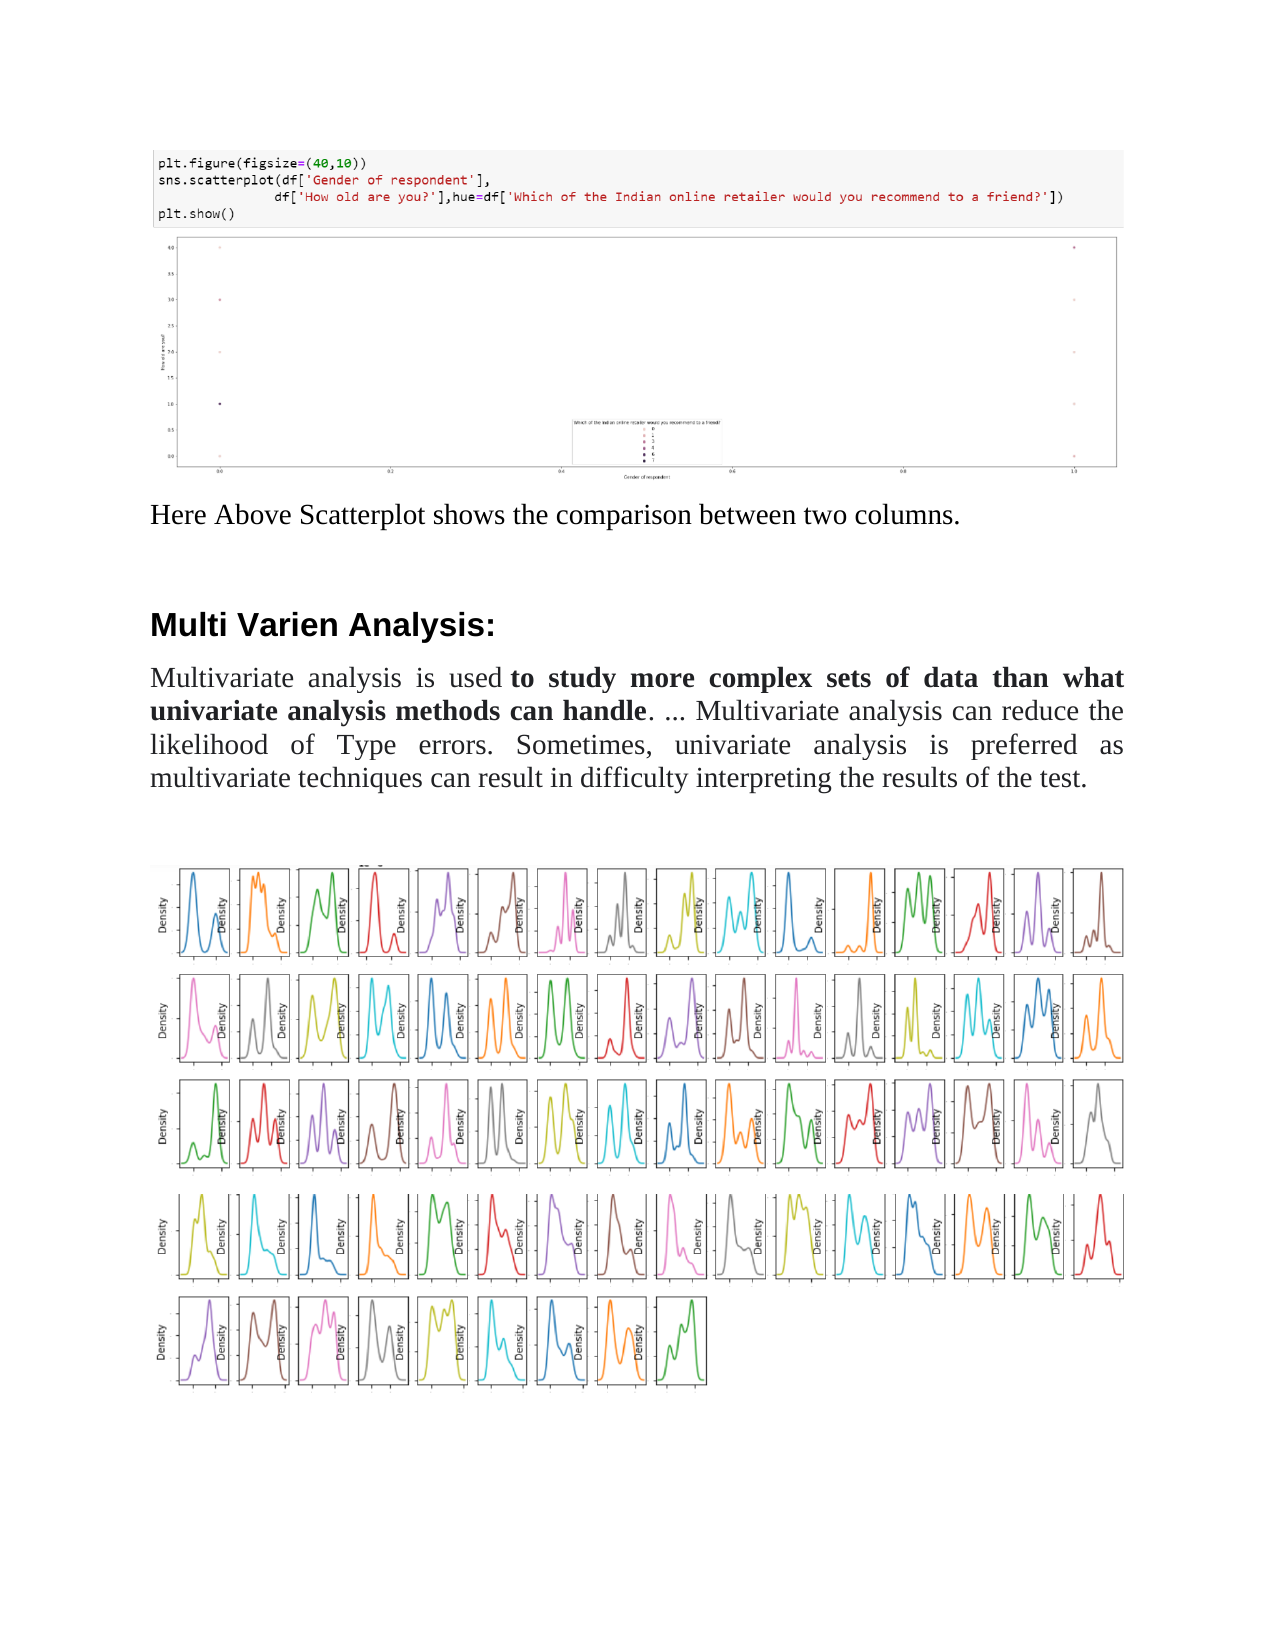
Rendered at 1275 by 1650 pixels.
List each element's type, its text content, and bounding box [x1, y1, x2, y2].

text Multi Varien Analysis: [150, 605, 1125, 643]
text Multivariate analysis is used to study more complex sets of data than what univariate analysis methods can handle. ... Multivariate analysis can reduce the likelihood of Type errors. Sometimes, univariate analysis is preferred as multivariate techniques can result in difficulty interpreting the results of the test. [150, 660, 1125, 794]
text Here Above Scatterplot shows the comparison between two columns. [150, 497, 1125, 531]
